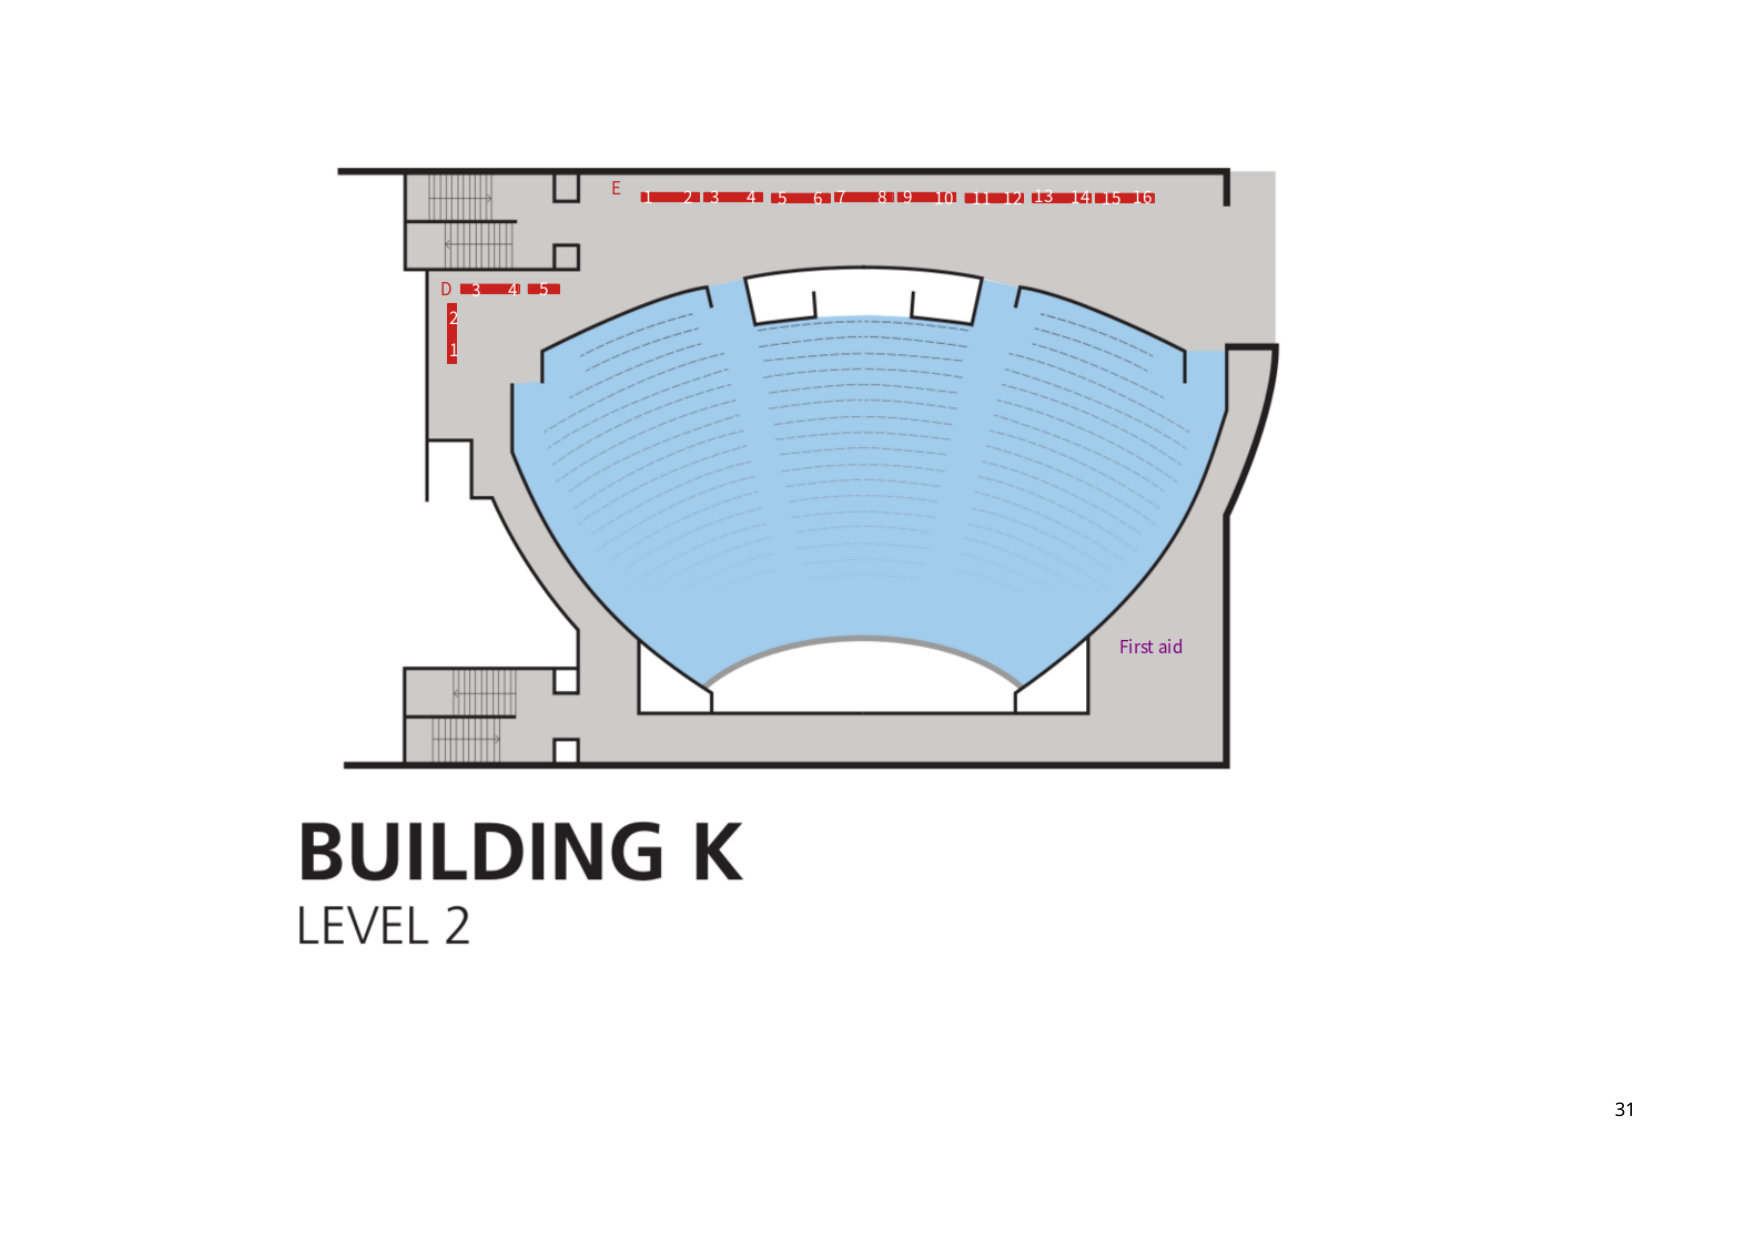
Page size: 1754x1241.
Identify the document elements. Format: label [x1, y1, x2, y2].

picture [255, 118, 1500, 998]
